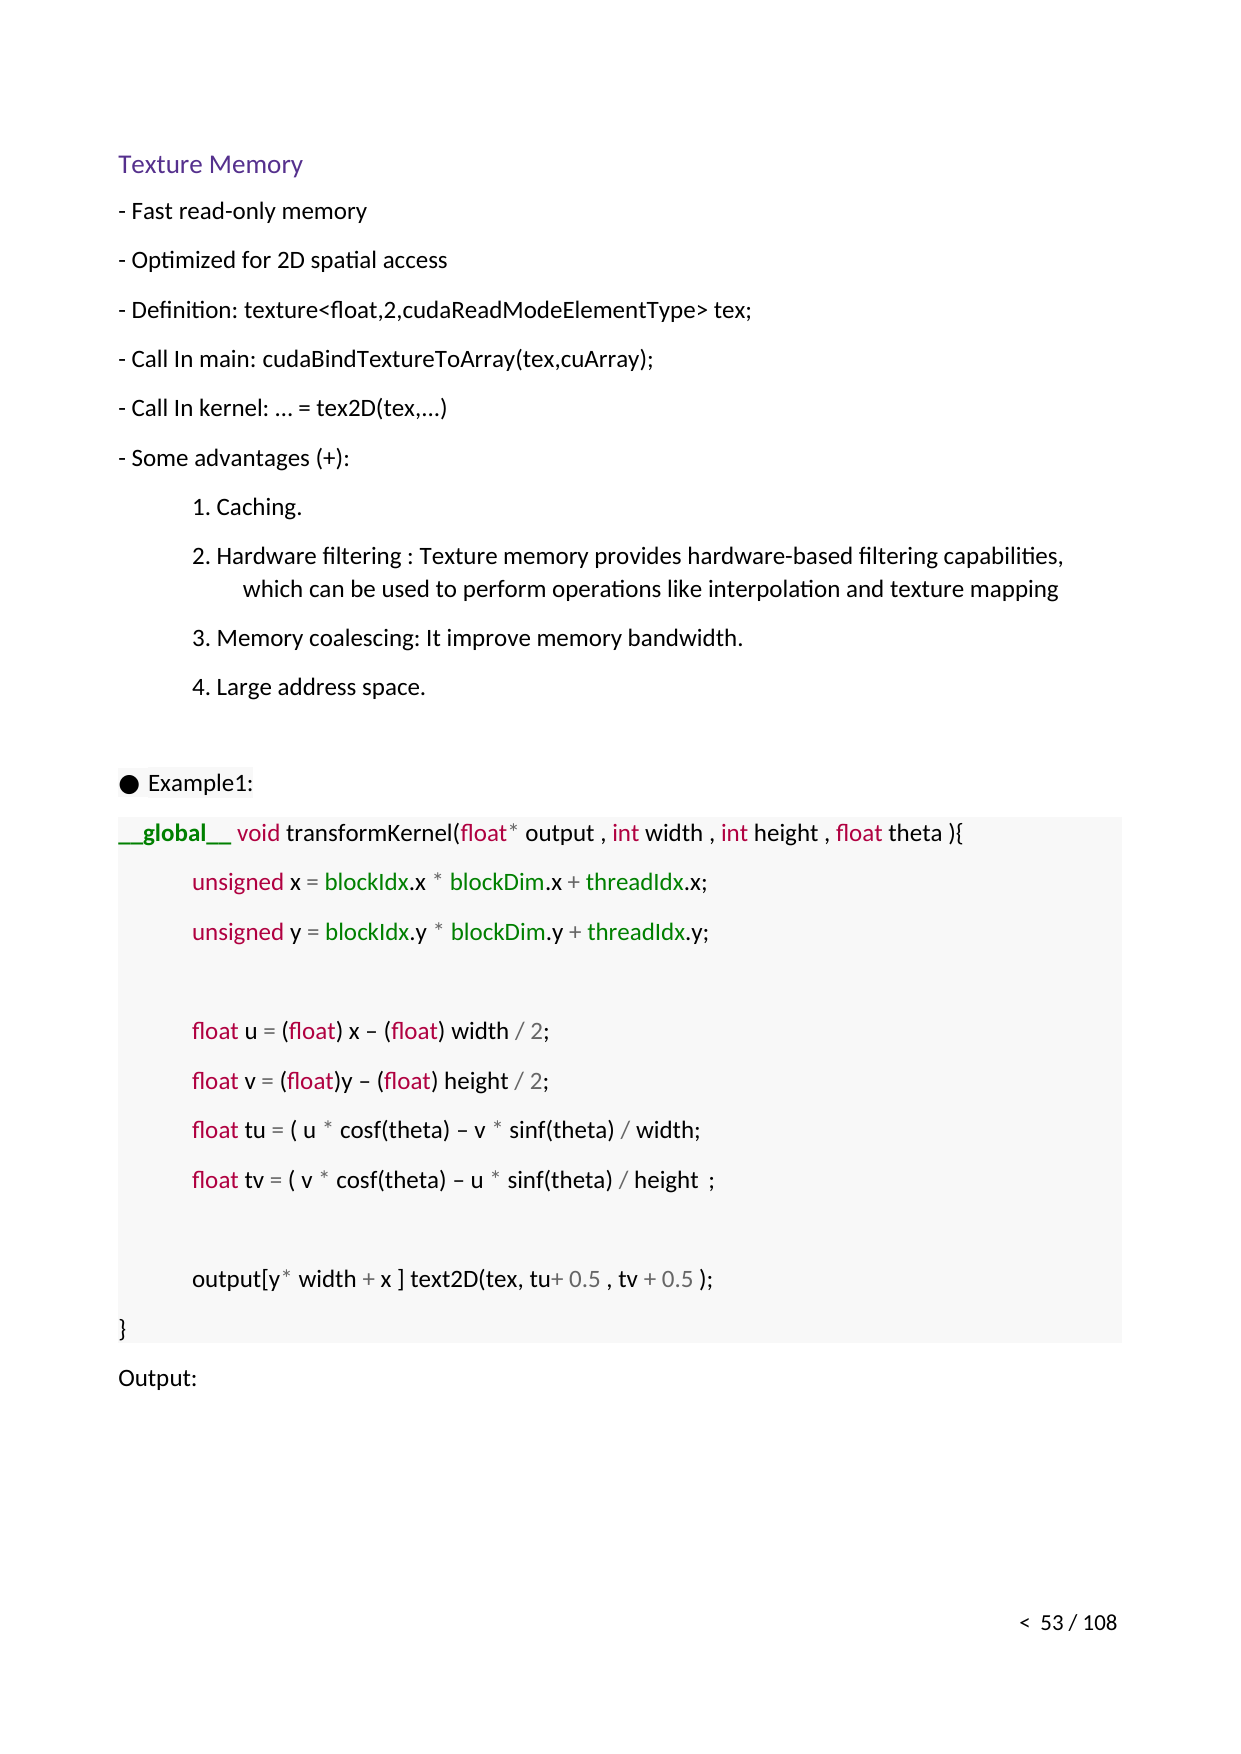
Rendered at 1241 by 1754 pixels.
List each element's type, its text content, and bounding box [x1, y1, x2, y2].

text - Optimized for 2D spatial access [118, 245, 1122, 275]
text float u = (float) x – (float) width / 2; [118, 1015, 1122, 1046]
text Output: [118, 1362, 1122, 1393]
text float tv = ( v * cosf(theta) – u * sinf(theta) / height ; [118, 1164, 1122, 1194]
text - Call In main: cudaBindTextureToArray(tex,cuArray); [118, 343, 1122, 374]
text unsigned y = blockIdx.y * blockDim.y + threadIdx.y; [118, 916, 1122, 947]
subtitle Texture Memory [118, 148, 1122, 181]
text float tu = ( u * cosf(theta) – v * sinf(theta) / width; [118, 1114, 1122, 1145]
text - Some advantages (+): [118, 442, 1122, 472]
text 3. Memory coalescing: It improve memory bandwidth. [118, 622, 1122, 653]
text - Fast read-only memory [118, 195, 1122, 226]
text 4. Large address space. [118, 671, 1122, 702]
text 2. Hardware filtering : Texture memory provides hardware-based filtering capabilities, which can be used to perform operations like interpolation and texture mapping [118, 540, 1122, 603]
text unsigned x = blockIdx.x * blockDim.x + threadIdx.x; [118, 866, 1122, 897]
text ● Example1: [118, 767, 1122, 798]
text float v = (float)y – (float) height / 2; [118, 1065, 1122, 1095]
text - Call In kernel: … = tex2D(tex,...) [118, 392, 1122, 423]
text __global__ void transformKernel(float* output , int width , int height , float theta ){ [118, 817, 1122, 847]
text } [118, 1313, 1122, 1343]
text - Definition: texture<float,2,cudaReadModeElementType> tex; [118, 294, 1122, 324]
text 1. Caching. [118, 491, 1122, 522]
text output[y* width + x ] text2D(tex, tu+ 0.5 , tv + 0.5 ); [118, 1263, 1122, 1294]
